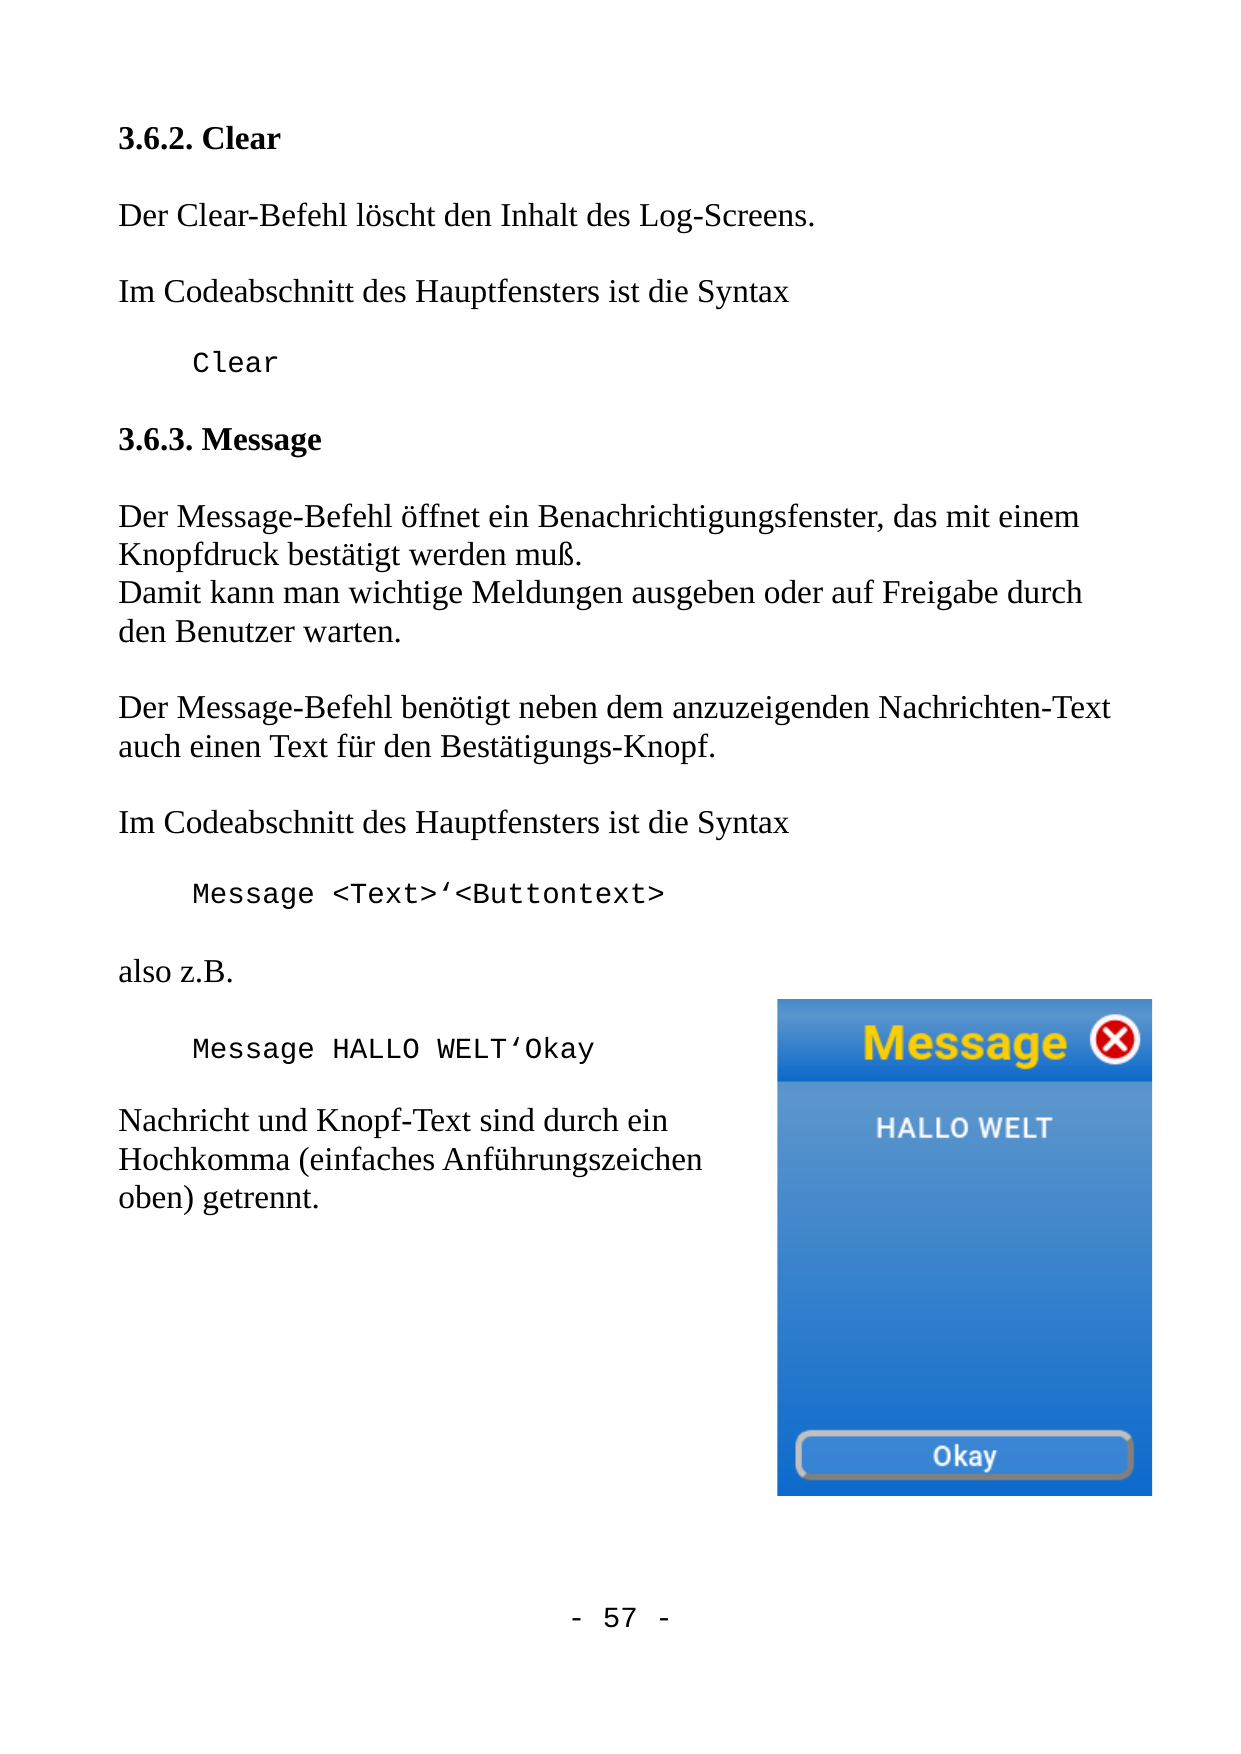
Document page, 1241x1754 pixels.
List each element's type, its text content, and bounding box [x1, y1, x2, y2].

text 3.6.2. Clear [118, 118, 1122, 156]
text Im Codeabschnitt des Hauptfensters ist die Syntax [118, 803, 1122, 841]
picture [777, 999, 1153, 1496]
text 3.6.3. Message [118, 419, 1122, 458]
text Im Codeabschnitt des Hauptfensters ist die Syntax [118, 271, 1122, 310]
text Nachricht und Knopf-Text sind durch ein Hochkomma (einfaches Anführungszeichen oben) getrennt. [118, 1100, 777, 1215]
text also z.B. [118, 951, 1122, 989]
text Message HALLO WELT‘Okay [118, 1027, 777, 1067]
text Der Message-Befehl benötigt neben dem anzuzeigenden Nachrichten-Text auch einen Text für den Bestätigungs-Knopf. [118, 688, 1122, 764]
text Der Clear-Befehl löscht den Inhalt des Log-Screens. [118, 195, 1122, 233]
text Clear [118, 348, 1122, 381]
text Damit kann man wichtige Meldungen ausgeben oder auf Freigabe durch den Benutzer warten. [118, 573, 1122, 649]
text Message <Text>‘<Buttontext> [118, 879, 1122, 912]
text Der Message-Befehl öffnet ein Benachrichtigungsfenster, das mit einem Knopfdruck bestätigt werden muß. [118, 496, 1122, 573]
